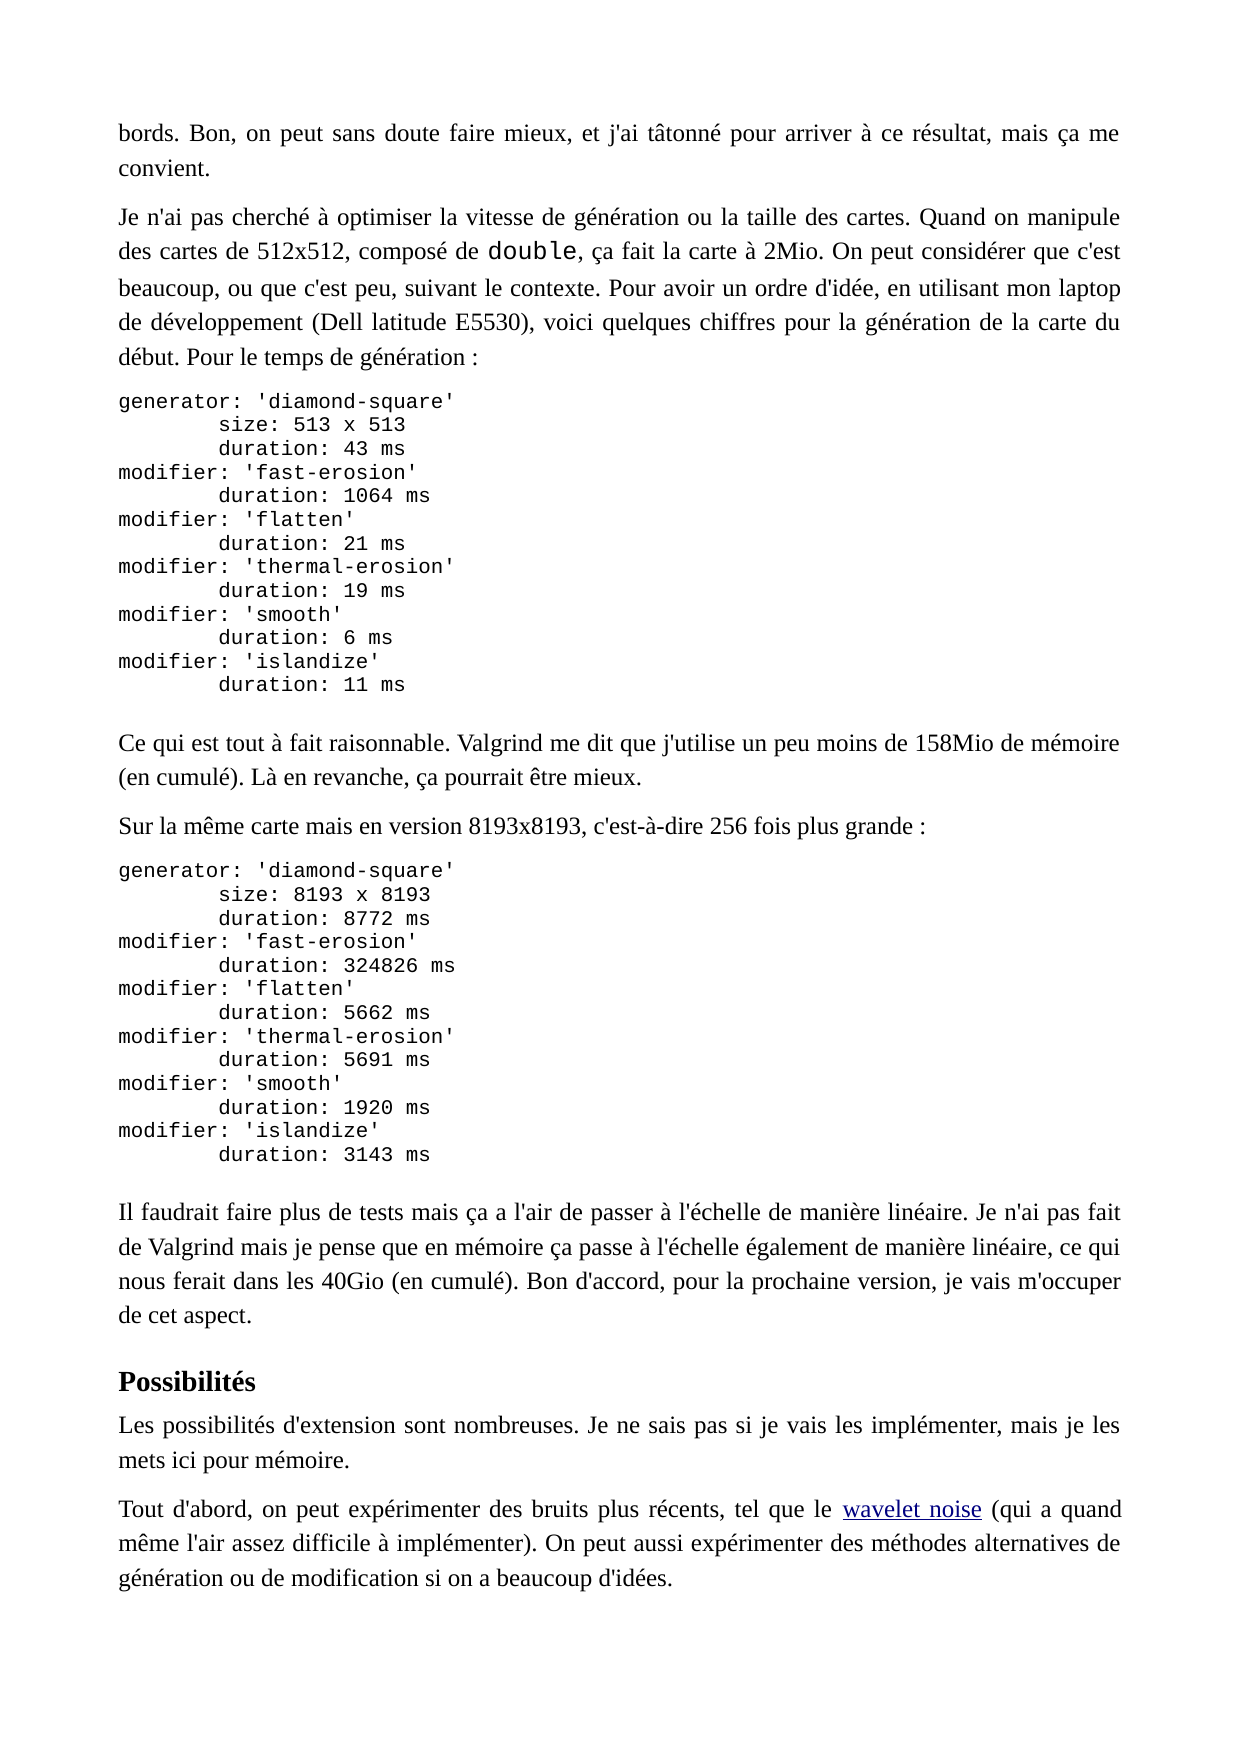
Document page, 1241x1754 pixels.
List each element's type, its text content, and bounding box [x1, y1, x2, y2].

text duration: 6 ms [118, 627, 1122, 651]
text modifier: 'islandize' [118, 1120, 1122, 1144]
text size: 513 x 513 [118, 414, 1122, 438]
text modifier: 'flatten' [118, 509, 1122, 533]
text modifier: 'islandize' [118, 651, 1122, 674]
text Il faudrait faire plus de tests mais ça a l'air de passer à l'échelle de manière linéaire. Je n'ai pas fait de Valgrind mais je pense que en mémoire ça passe à l'échelle également de manière linéaire, ce qui nous ferait dans les 40Gio (en cumulé). Bon d'accord, pour la prochaine version, je vais m'occuper de cet aspect. [118, 1197, 1122, 1329]
text duration: 5691 ms [118, 1049, 1122, 1073]
text generator: 'diamond-square' [118, 391, 1122, 414]
text modifier: 'smooth' [118, 603, 1122, 627]
text bords. Bon, on peut sans doute faire mieux, et j'ai tâtonné pour arriver à ce résultat, mais ça me convient. [118, 118, 1122, 181]
text Sur la même carte mais en version 8193x8193, c'est-à-dire 256 fois plus grande : [118, 811, 1122, 840]
text duration: 8772 ms [118, 907, 1122, 931]
text duration: 324826 ms [118, 955, 1122, 978]
text Ce qui est tout à fait raisonnable. Valgrind me dit que j'utilise un peu moins de 158Mio de mémoire (en cumulé). Là en revanche, ça pourrait être mieux. [118, 728, 1122, 791]
text size: 8193 x 8193 [118, 884, 1122, 907]
subtitle Possibilités [118, 1364, 1122, 1398]
text duration: 21 ms [118, 533, 1122, 556]
text modifier: 'fast-erosion' [118, 462, 1122, 485]
text duration: 3143 ms [118, 1144, 1122, 1168]
text Je n'ai pas cherché à optimiser la vitesse de génération ou la taille des cartes. Quand on manipule des cartes de 512x512, composé de double, ça fait la carte à 2Mio. On peut considérer que c'est beaucoup, ou que c'est peu, suivant le contexte. Pour avoir un ordre d'idée, en utilisant mon laptop de développement (Dell latitude E5530), voici quelques chiffres pour la génération de la carte du début. Pour le temps de génération : [118, 202, 1122, 370]
text modifier: 'thermal-erosion' [118, 1026, 1122, 1049]
text duration: 43 ms [118, 438, 1122, 462]
text duration: 11 ms [118, 674, 1122, 698]
text Tout d'abord, on peut expérimenter des bruits plus récents, tel que le wavelet noise (qui a quand même l'air assez difficile à implémenter). On peut aussi expérimenter des méthodes alternatives de génération ou de modification si on a beaucoup d'idées. [118, 1494, 1122, 1591]
text modifier: 'thermal-erosion' [118, 556, 1122, 580]
text duration: 1064 ms [118, 485, 1122, 509]
text duration: 19 ms [118, 580, 1122, 603]
text generator: 'diamond-square' [118, 860, 1122, 884]
text modifier: 'smooth' [118, 1073, 1122, 1097]
text modifier: 'flatten' [118, 978, 1122, 1002]
text Les possibilités d'extension sont nombreuses. Je ne sais pas si je vais les implémenter, mais je les mets ici pour mémoire. [118, 1410, 1122, 1473]
text modifier: 'fast-erosion' [118, 931, 1122, 955]
text duration: 5662 ms [118, 1002, 1122, 1026]
text duration: 1920 ms [118, 1097, 1122, 1120]
